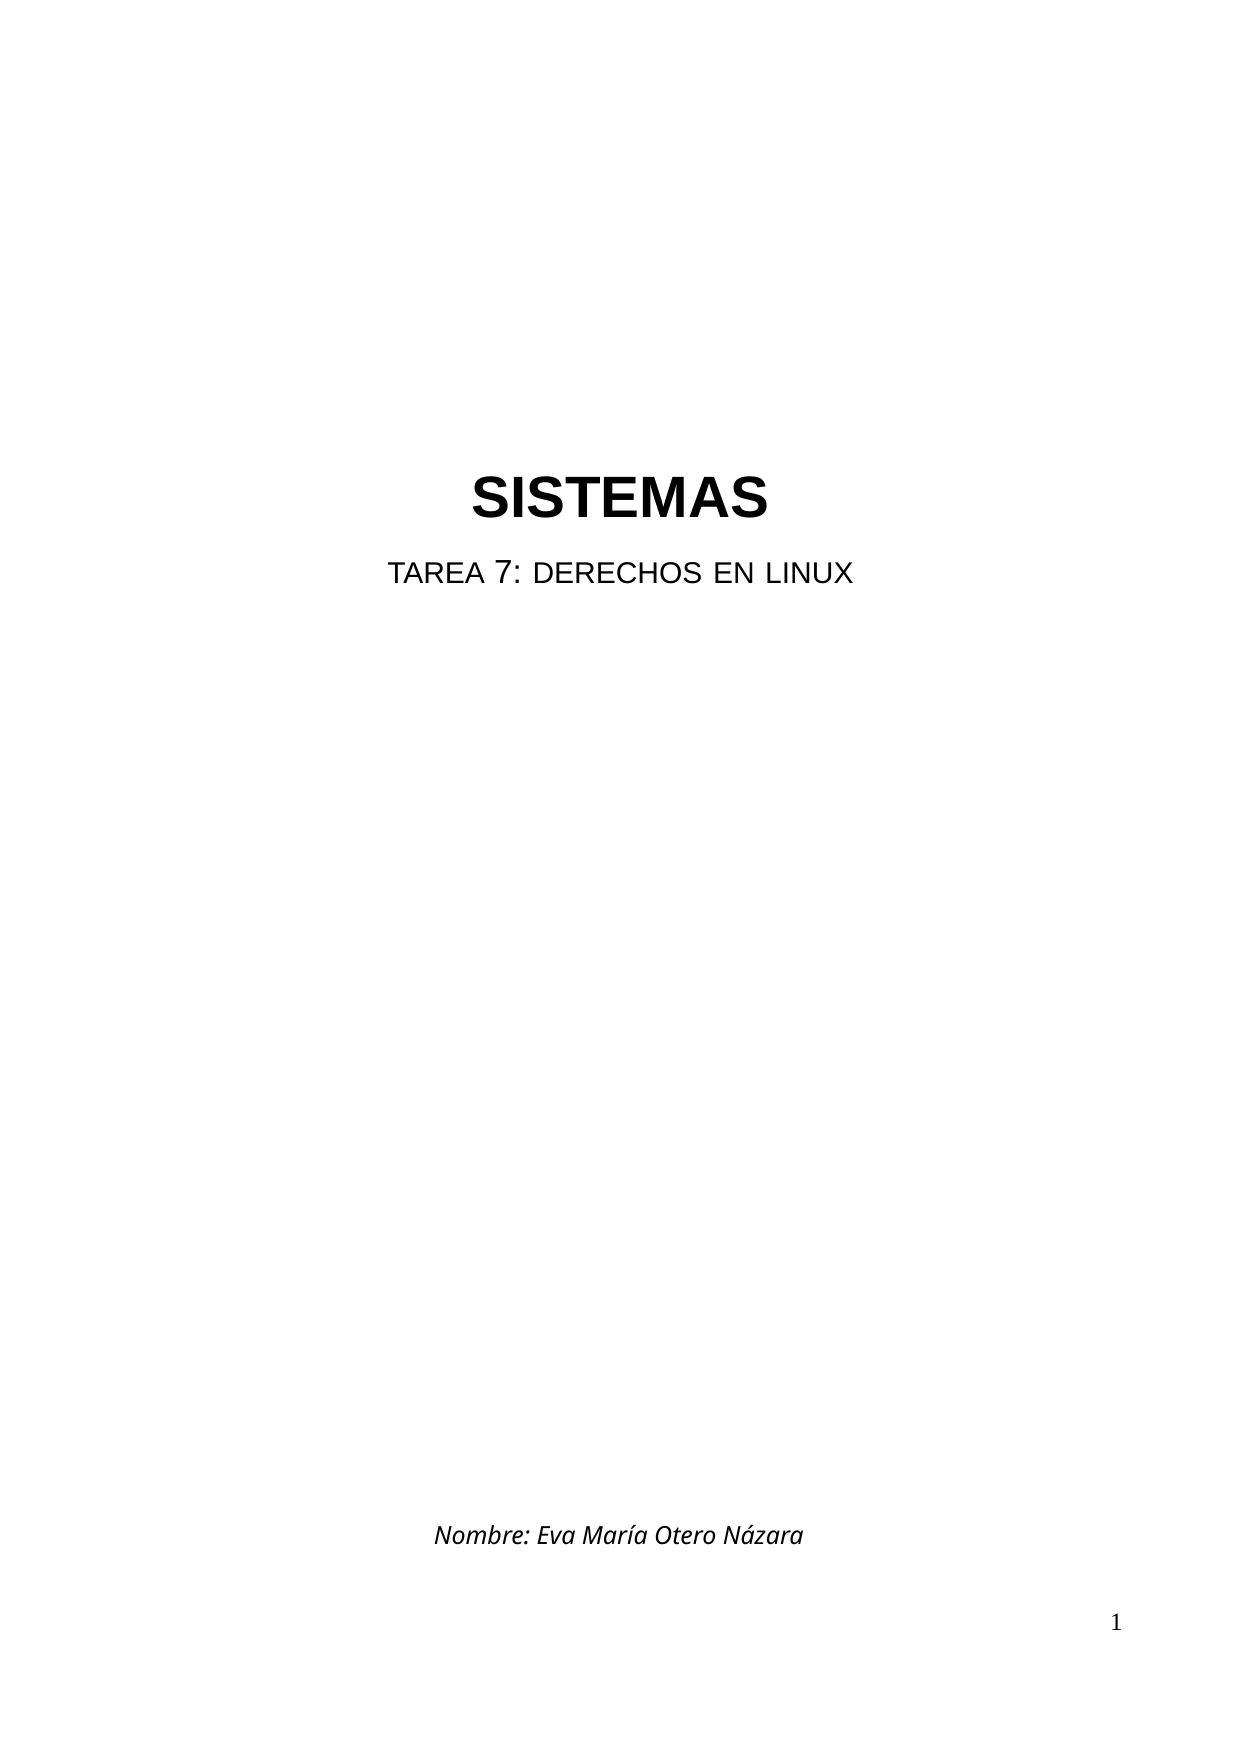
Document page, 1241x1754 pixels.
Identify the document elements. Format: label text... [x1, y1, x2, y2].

title SISTEMAS [118, 463, 1122, 530]
subtitle tarea 7: derechos en linux [118, 548, 1122, 592]
text Nombre: Eva María Otero Názara [118, 1518, 1122, 1552]
